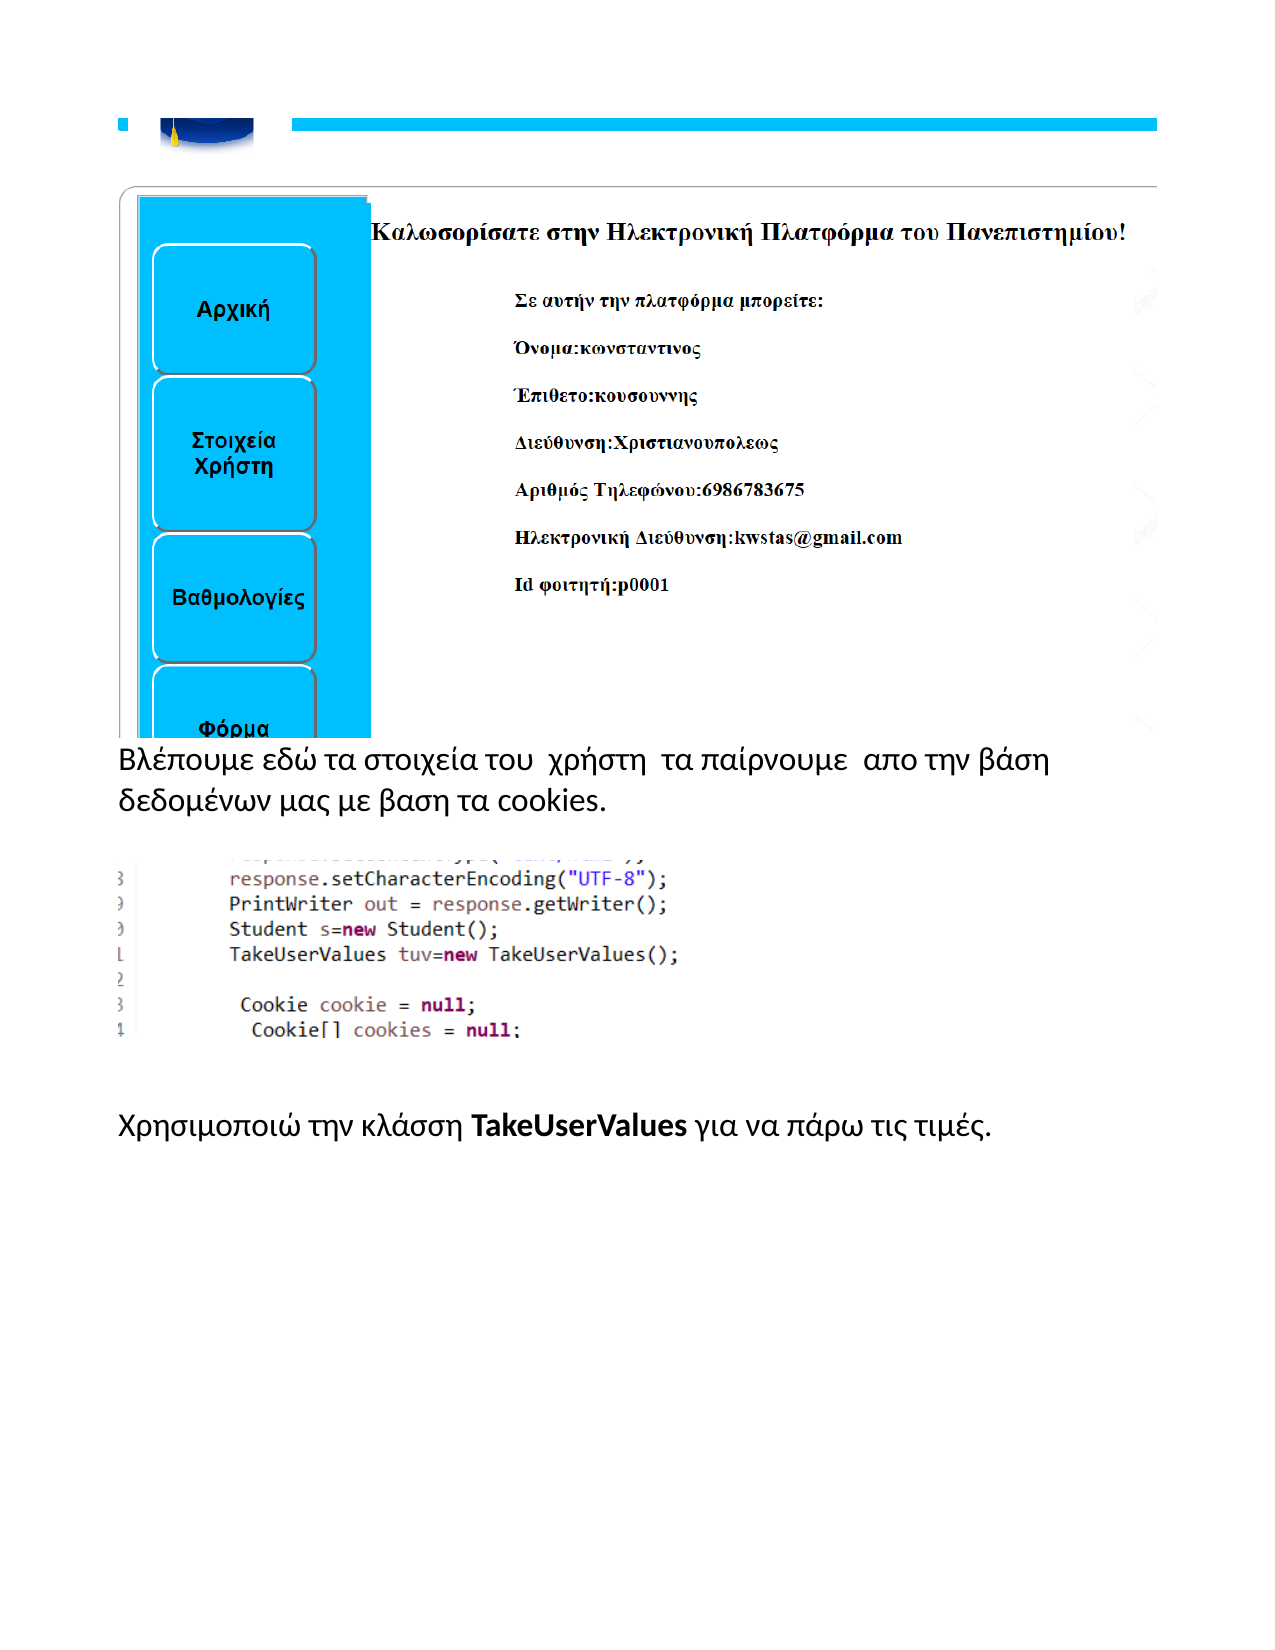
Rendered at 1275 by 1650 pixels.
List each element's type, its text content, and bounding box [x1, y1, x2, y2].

picture [231, 725, 241, 738]
picture [267, 462, 272, 477]
picture [238, 437, 244, 451]
text Βλέπουμε εδώ τα στοιχεία του χρήστη τα παίρνουμε απο την βάση δεδομένων μας με βαση τα cookies. [118, 738, 1157, 819]
picture [312, 540, 316, 653]
picture [247, 305, 253, 316]
picture [205, 590, 211, 602]
picture [248, 437, 253, 446]
picture [174, 590, 182, 604]
picture [211, 462, 217, 477]
picture [228, 462, 233, 477]
picture [263, 305, 268, 320]
picture [162, 661, 306, 666]
picture [204, 722, 210, 736]
picture [118, 860, 879, 1038]
picture [218, 725, 224, 736]
picture [252, 462, 266, 473]
text Χρησιμοποιώ την κλάσση TakeUserValues για να πάρω τις τιμές. [118, 1104, 1157, 1145]
picture [311, 254, 316, 369]
picture [258, 725, 267, 736]
picture [268, 598, 274, 608]
picture [198, 302, 211, 316]
picture [215, 305, 225, 320]
picture [284, 595, 290, 603]
picture [161, 371, 310, 380]
picture [154, 522, 160, 529]
picture [196, 459, 203, 473]
picture [154, 365, 160, 372]
picture [311, 383, 316, 526]
picture [193, 433, 203, 447]
picture [237, 462, 249, 473]
picture [228, 305, 237, 320]
picture [220, 594, 224, 604]
picture [161, 528, 310, 537]
picture [311, 670, 316, 738]
picture [118, 118, 1157, 738]
